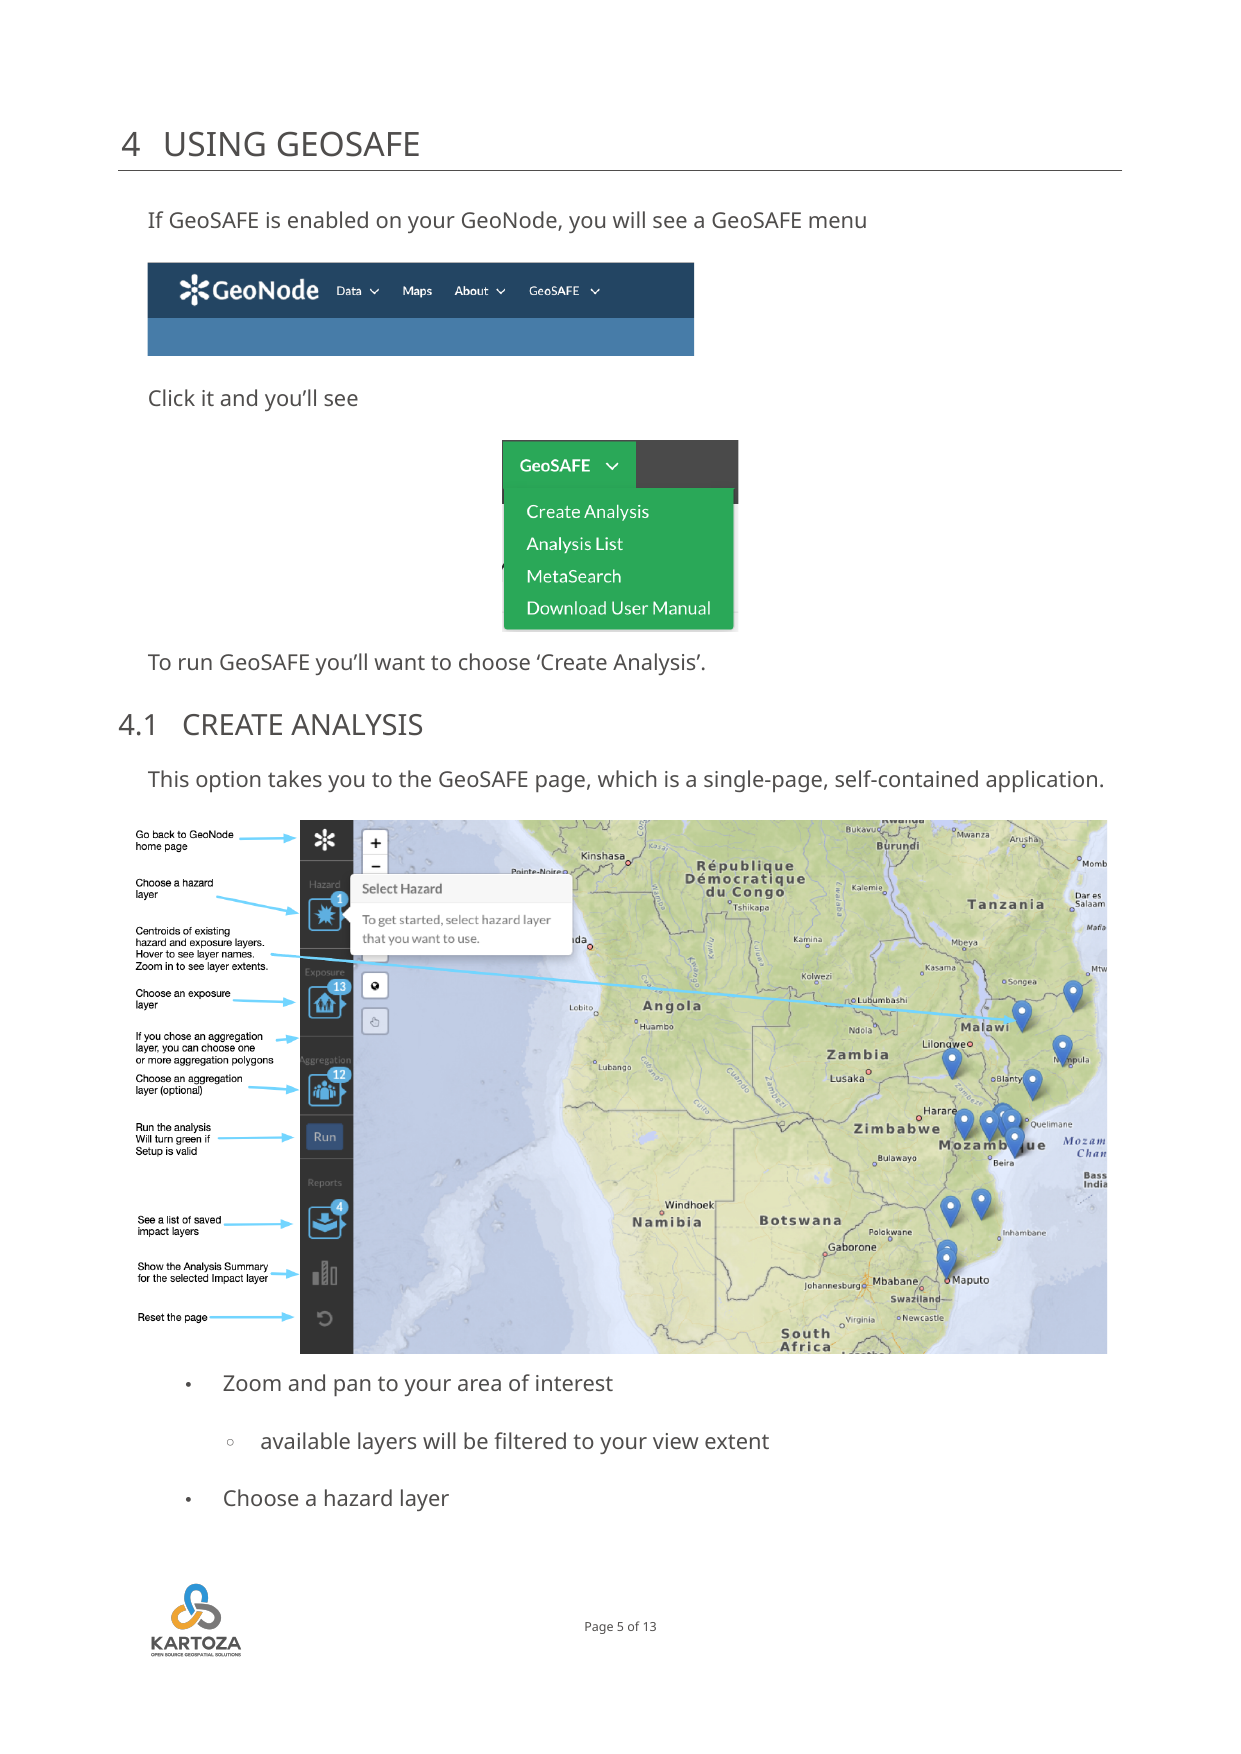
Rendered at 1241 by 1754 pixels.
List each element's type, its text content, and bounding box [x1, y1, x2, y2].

text Click it and you’ll see [148, 383, 1122, 413]
text If GeoSAFE is enabled on your GeoNode, you will see a GeoSAFE menu [148, 205, 1122, 235]
subtitle Create Analysis [118, 704, 1122, 744]
picture [147, 262, 695, 356]
text This option takes you to the GeoSAFE page, which is a single-page, self-contained application. [148, 763, 1122, 793]
list Choose a hazard layer [185, 1483, 1122, 1513]
list available layers will be filtered to your view extent [223, 1426, 1122, 1455]
picture [132, 820, 1108, 1354]
subtitle Using GeoSAFE [118, 118, 1122, 170]
picture [502, 440, 739, 632]
picture [120, 1565, 279, 1669]
list Zoom and pan to your area of interest [185, 821, 1122, 1398]
text To run GeoSAFE you’ll want to choose ‘Create Analysis’. [148, 440, 1122, 677]
